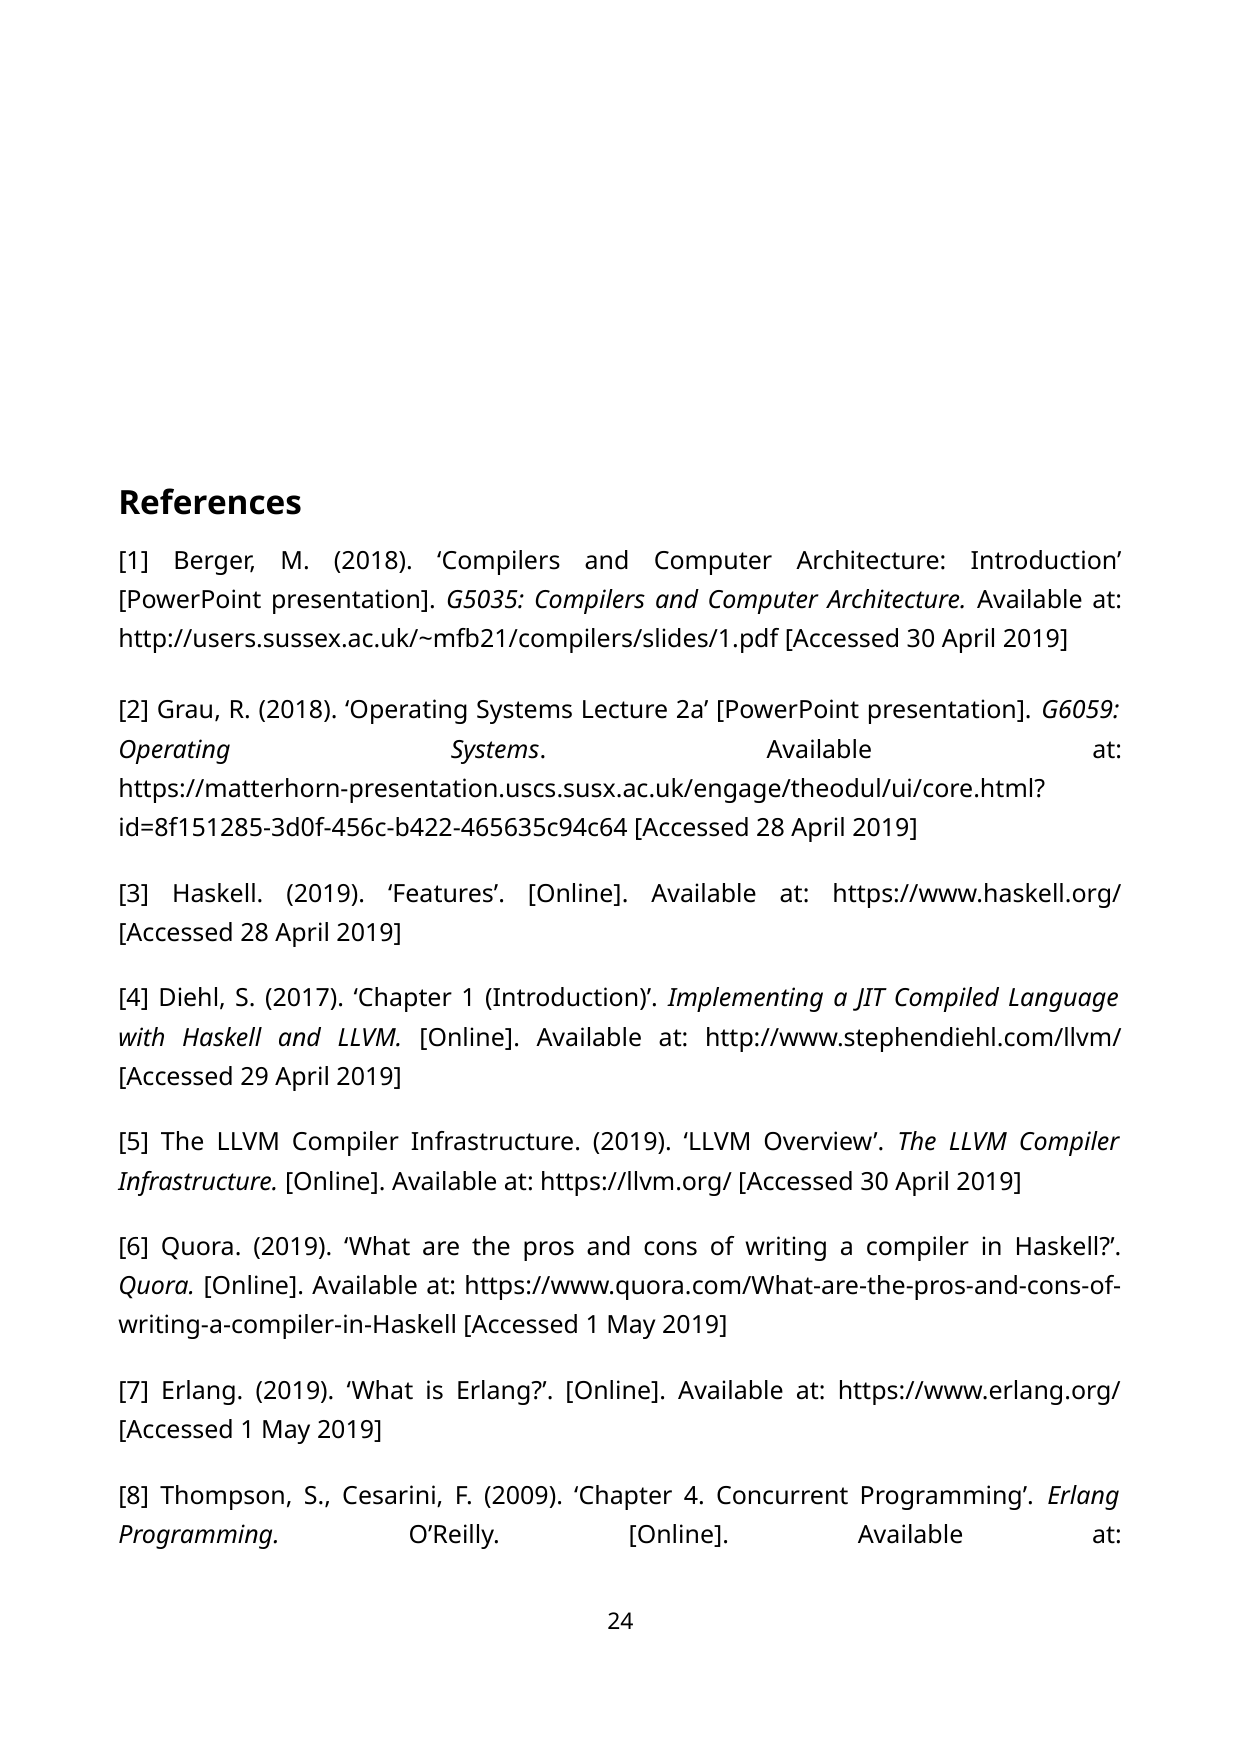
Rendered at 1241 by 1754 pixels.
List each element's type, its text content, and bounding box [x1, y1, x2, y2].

text [5] The LLVM Compiler Infrastructure. (2019). ‘LLVM Overview’. The LLVM Compiler Infrastructure. [Online]. Available at: https://llvm.org/ [Accessed 30 April 2019] [118, 1124, 1122, 1197]
text [6] Quora. (2019). ‘What are the pros and cons of writing a compiler in Haskell?’. Quora. [Online]. Available at: https://www.quora.com/What-are-the-pros-and-cons-of-writing-a-compiler-in-Haskell [Accessed 1 May 2019] [118, 1229, 1122, 1341]
text [8] Thompson, S., Cesarini, F. (2009). ‘Chapter 4. Concurrent Programming’. Erlang Programming. O’Reilly. [Online]. Available at: [118, 1478, 1122, 1551]
text [3] Haskell. (2019). ‘Features’. [Online]. Available at: https://www.haskell.org/ [Accessed 28 April 2019] [118, 875, 1122, 948]
subtitle References [118, 479, 1122, 524]
text [1] Berger, M. (2018). ‘Compilers and Computer Architecture: Introduction’ [PowerPoint presentation]. G5035: Compilers and Computer Architecture. Available at: http://users.sussex.ac.uk/~mfb21/compilers/slides/1.pdf [Accessed 30 April 2019] [118, 542, 1122, 655]
text [2] Grau, R. (2018). ‘Operating Systems Lecture 2a’ [PowerPoint presentation]. G6059: Operating Systems. Available at: https://matterhorn-presentation.uscs.susx.ac.uk/engage/theodul/ui/core.html?id=8f151285-3d0f-456c-b422-465635c94c64 [Accessed 28 April 2019] [118, 692, 1122, 844]
text [7] Erlang. (2019). ‘What is Erlang?’. [Online]. Available at: https://www.erlang.org/ [Accessed 1 May 2019] [118, 1373, 1122, 1446]
text [4] Diehl, S. (2017). ‘Chapter 1 (Introduction)’. Implementing a JIT Compiled Language with Haskell and LLVM. [Online]. Available at: http://www.stephendiehl.com/llvm/ [Accessed 29 April 2019] [118, 980, 1122, 1092]
